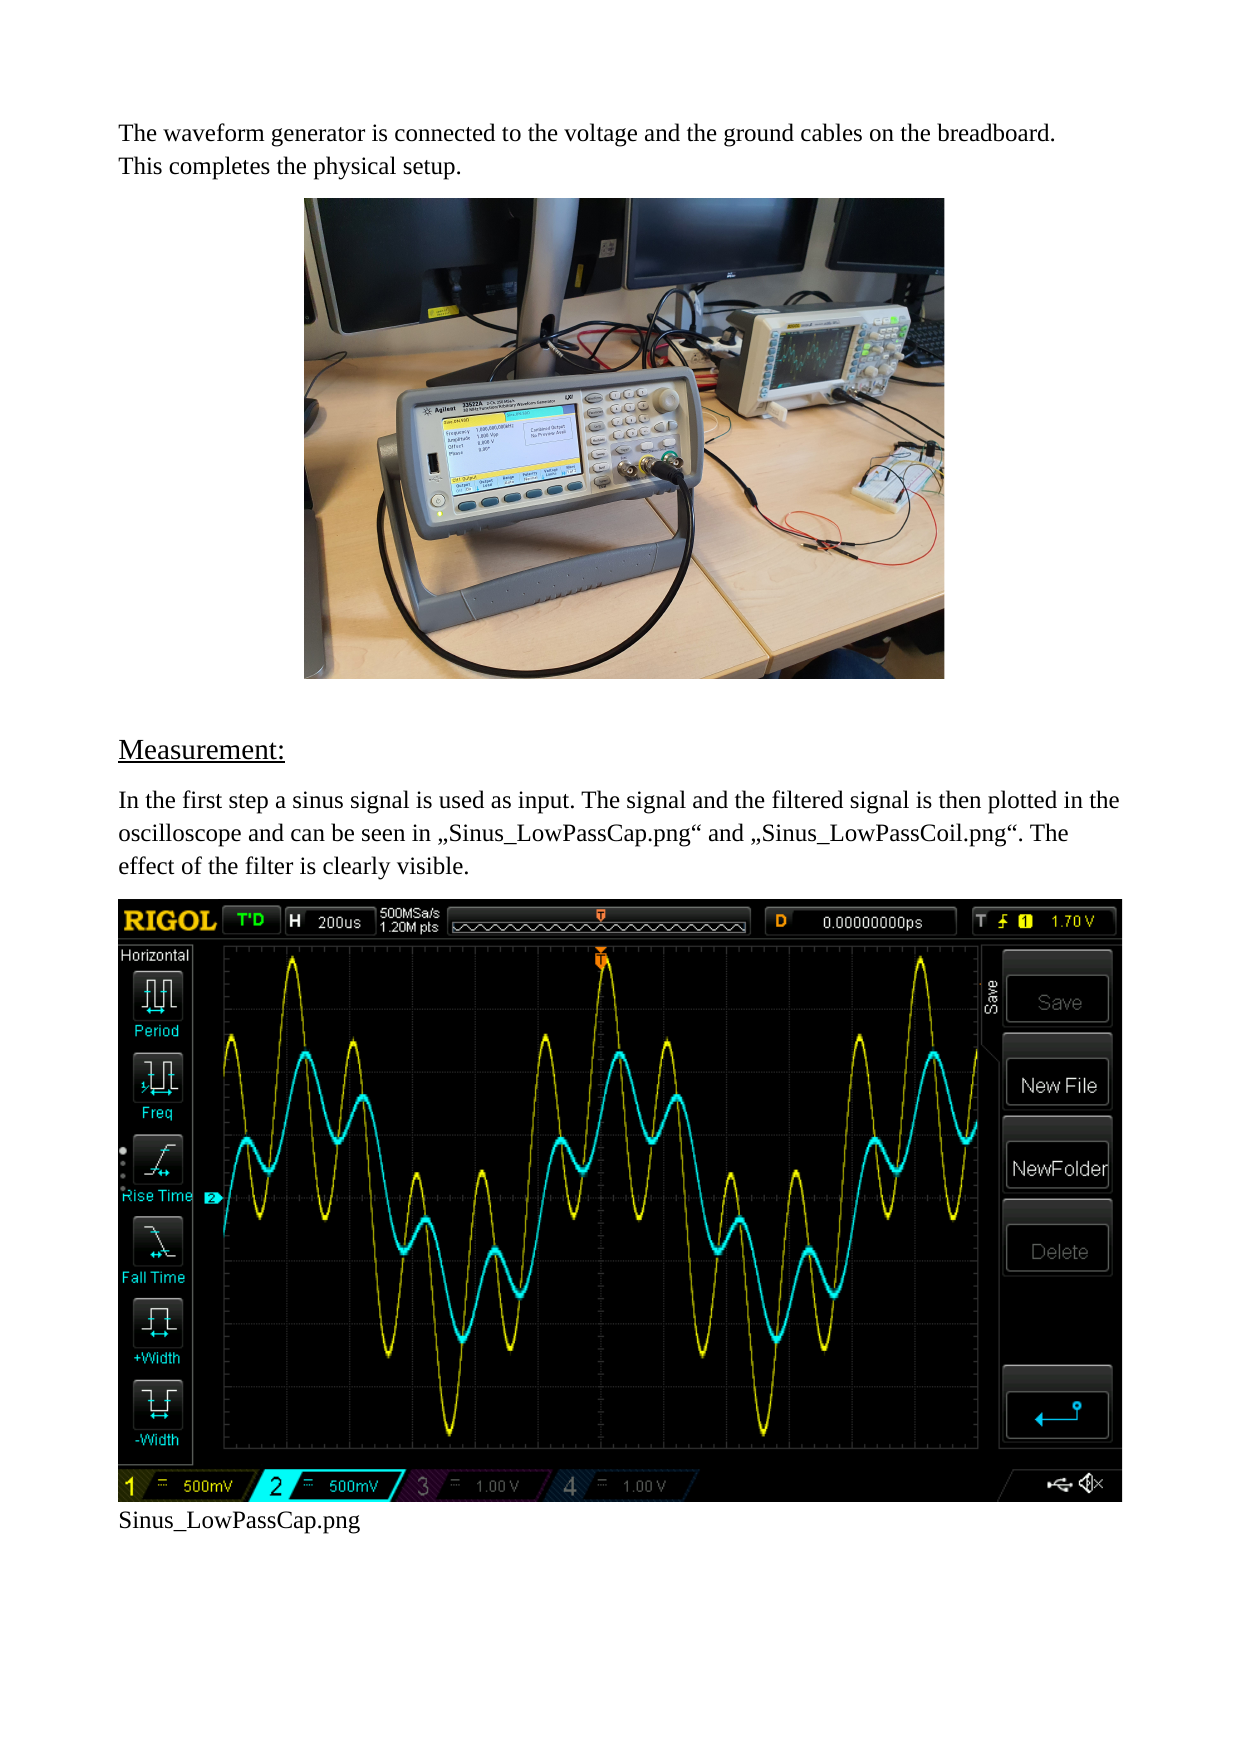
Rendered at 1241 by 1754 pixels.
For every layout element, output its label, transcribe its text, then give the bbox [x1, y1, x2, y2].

text Sinus_LowPassCap.png [118, 1502, 1122, 1534]
text Measurement: [118, 732, 1122, 766]
text In the first step a sinus signal is used as input. The signal and the filtered signal is then plotted in the oscilloscope and can be seen in „Sinus_LowPassCap.png“ and „Sinus_LowPassCoil.png“. The effect of the filter is clearly visible. [118, 785, 1122, 880]
text The waveform generator is connected to the voltage and the ground cables on the breadboard. This completes the physical setup. [118, 118, 1122, 180]
picture [304, 198, 945, 679]
